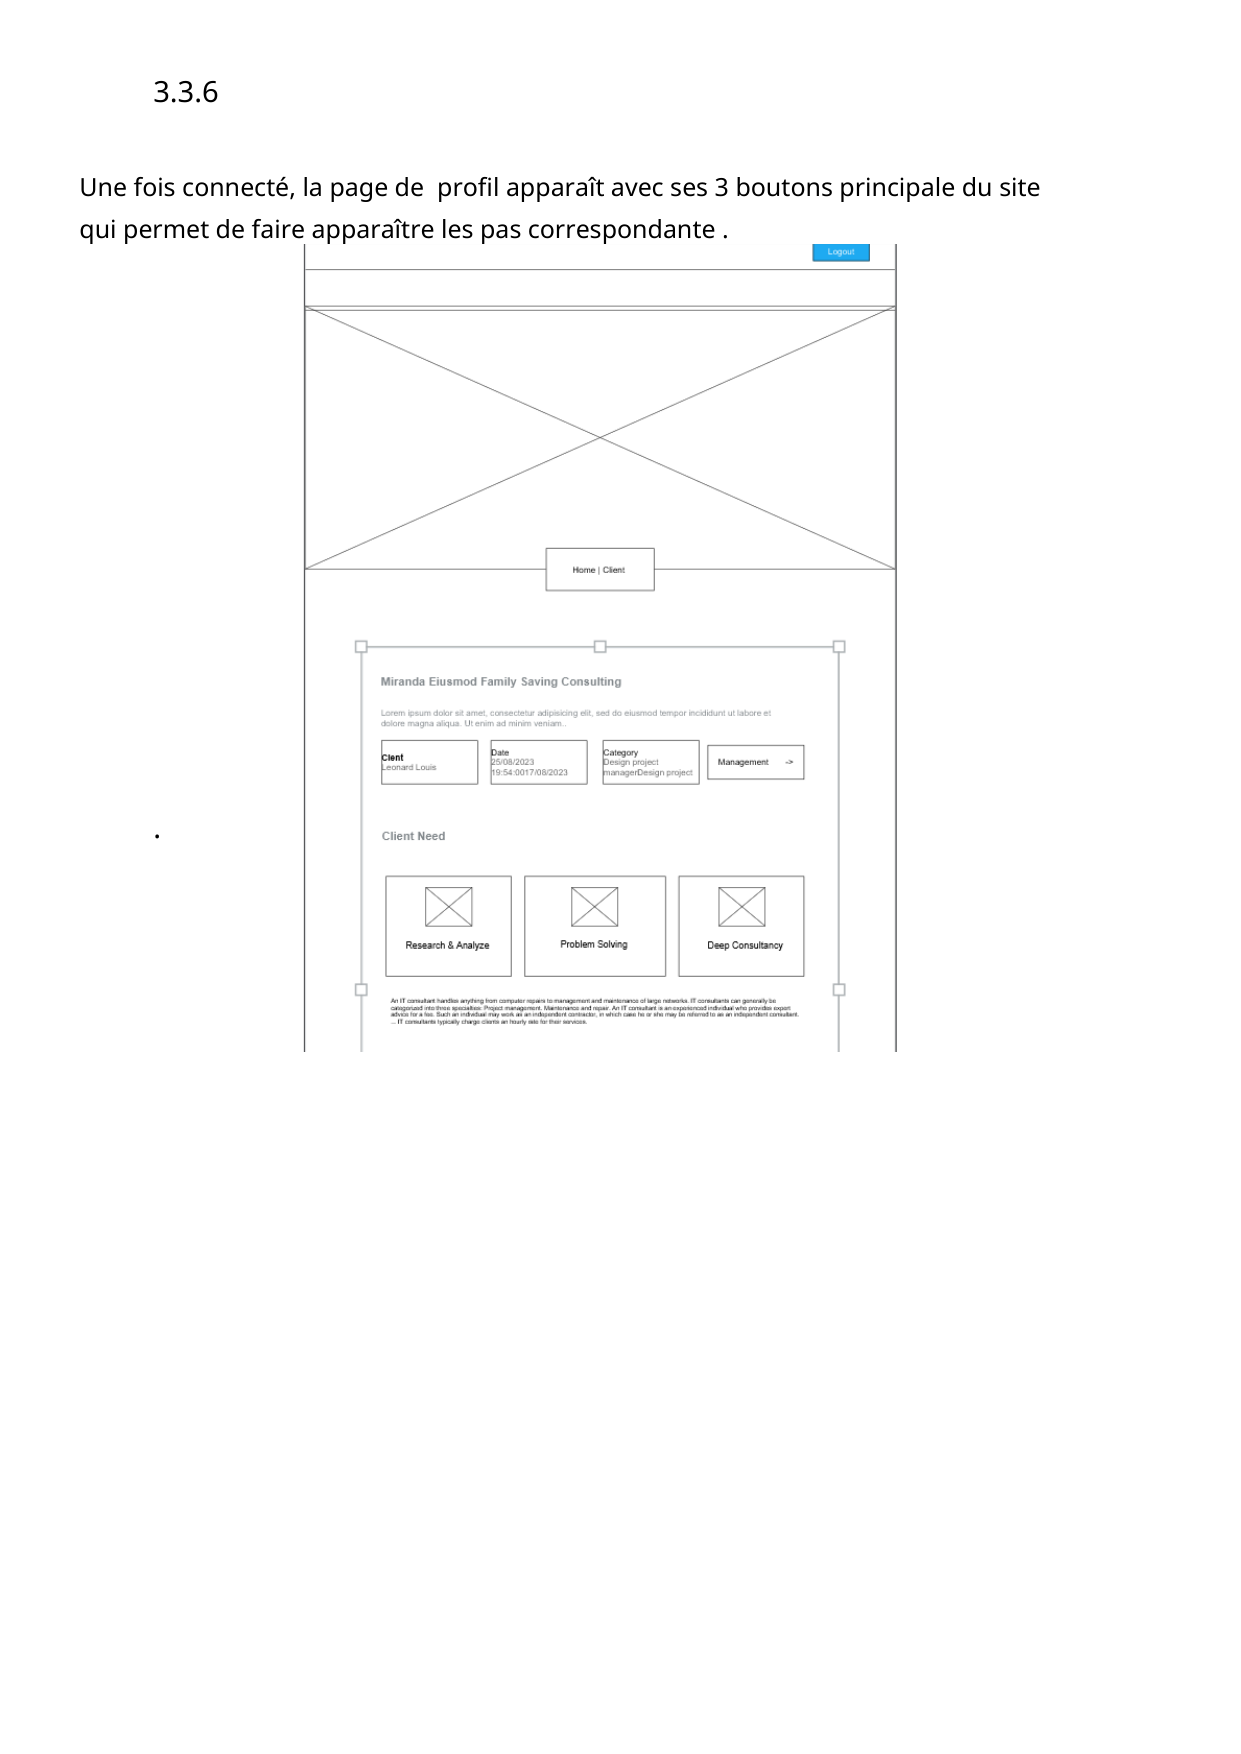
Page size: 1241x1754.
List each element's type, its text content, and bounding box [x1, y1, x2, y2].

text qui permet de faire apparaître les pas correspondante . [79, 218, 1093, 244]
text 3.3.6 [153, 78, 1093, 108]
text [897, 815, 1093, 845]
text . [153, 815, 303, 845]
text Une fois connecté, la page de profil apparaît avec ses 3 boutons principale du site [79, 176, 1093, 202]
